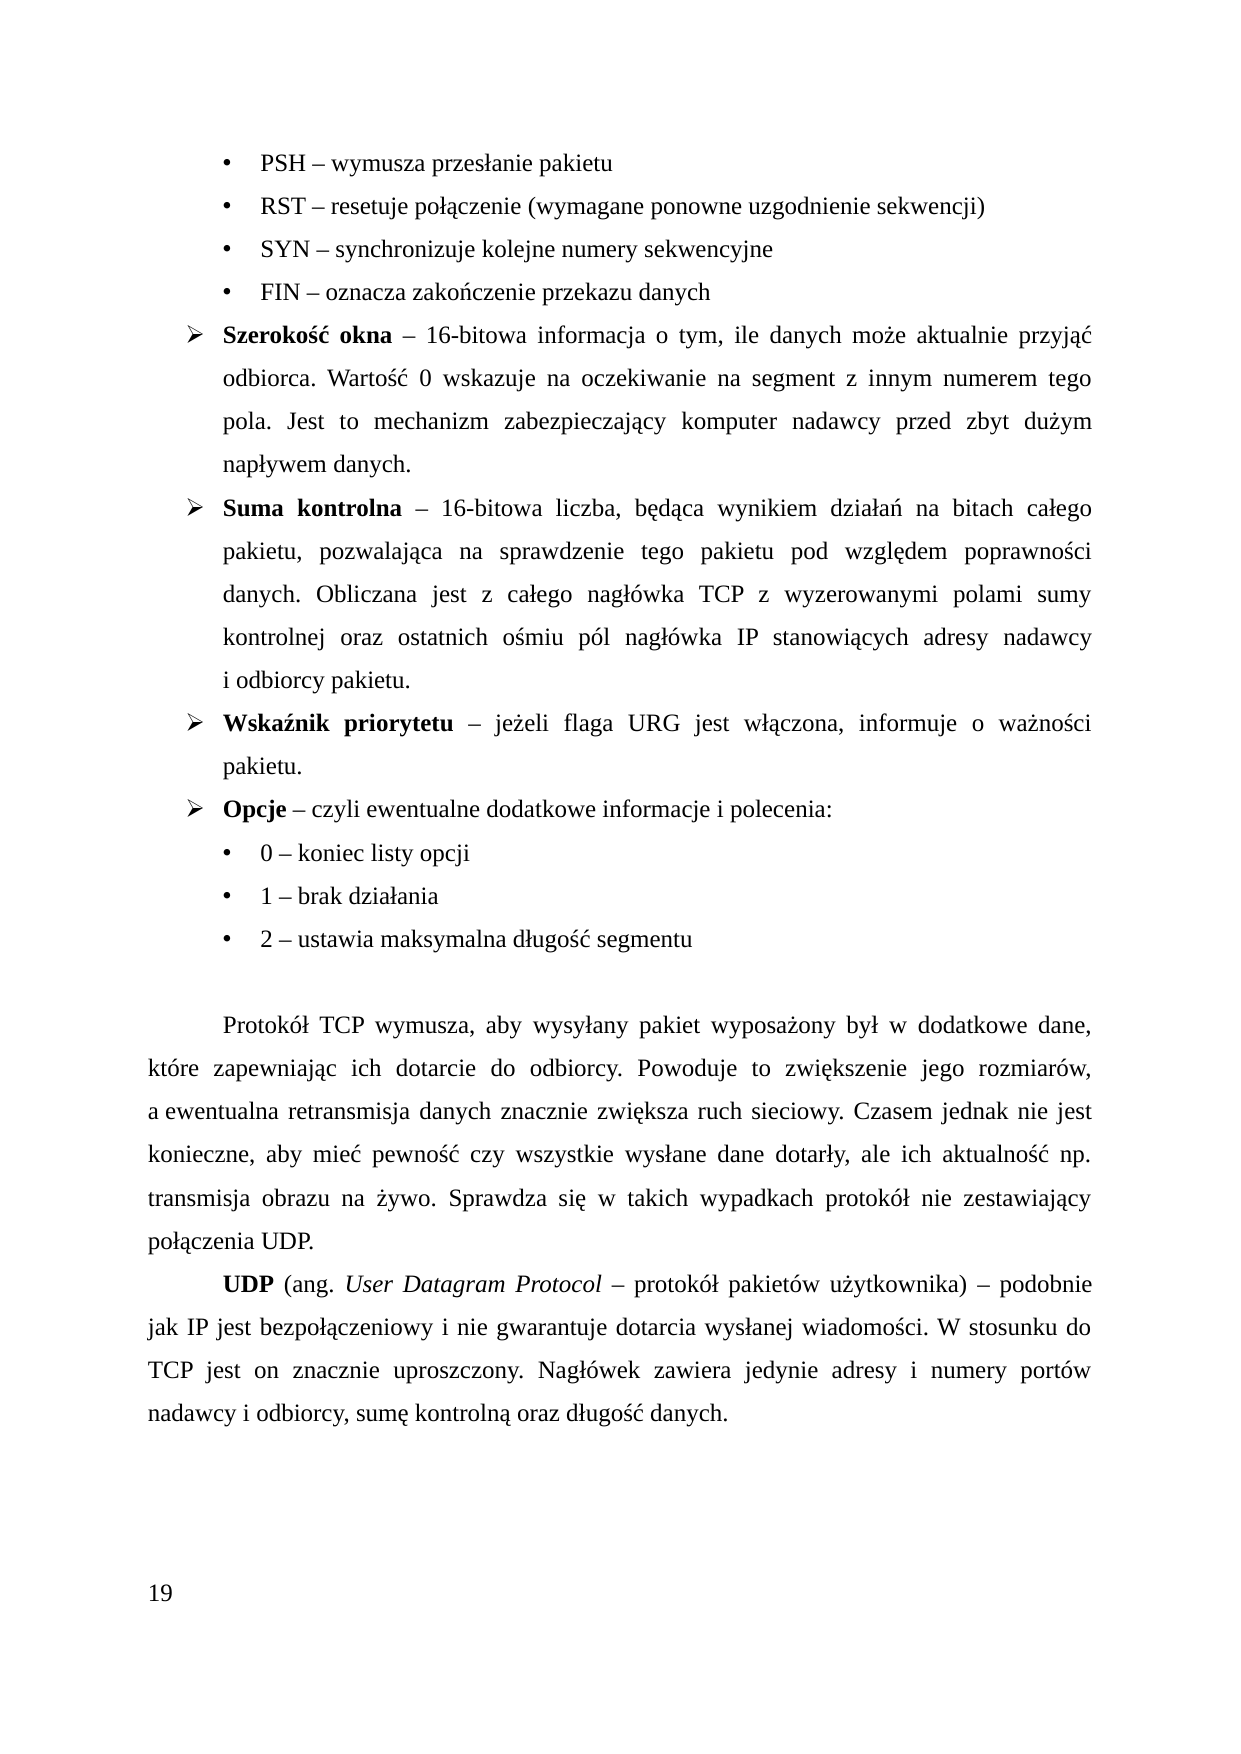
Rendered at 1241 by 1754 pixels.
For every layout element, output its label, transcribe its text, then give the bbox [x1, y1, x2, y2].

text UDP (ang. User Datagram Protocol – protokół pakietów użytkownika) – podobnie jak IP jest bezpołączeniowy i nie gwarantuje dotarcia wysłanej wiadomości. W stosunku do TCP jest on znacznie uproszczony. Nagłówek zawiera jedynie adresy i numery portów nadawcy i odbiorcy, sumę kontrolną oraz długość danych. [148, 1269, 1093, 1427]
list Opcje – czyli ewentualne dodatkowe informacje i polecenia: [185, 794, 1093, 823]
list FIN – oznacza zakończenie przekazu danych [223, 277, 1093, 306]
list 2 – ustawia maksymalna długość segmentu [223, 924, 1093, 953]
list Wskaźnik priorytetu – jeżeli flaga URG jest włączona, informuje o ważności pakietu. [185, 708, 1093, 780]
list PSH – wymusza przesłanie pakietu [223, 148, 1093, 176]
text Protokół TCP wymusza, aby wysyłany pakiet wyposażony był w dodatkowe dane, które zapewniając ich dotarcie do odbiorcy. Powoduje to zwiększenie jego rozmiarów, a ewentualna retransmisja danych znacznie zwiększa ruch sieciowy. Czasem jednak nie jest konieczne, aby mieć pewność czy wszystkie wysłane dane dotarły, ale ich aktualność np. transmisja obrazu na żywo. Sprawdza się w takich wypadkach protokół nie zestawiający połączenia UDP. [148, 1010, 1093, 1254]
list 1 – brak działania [223, 881, 1093, 909]
list SYN – synchronizuje kolejne numery sekwencyjne [223, 234, 1093, 263]
list RST – resetuje połączenie (wymagane ponowne uzgodnienie sekwencji) [223, 191, 1093, 219]
list Szerokość okna – 16-bitowa informacja o tym, ile danych może aktualnie przyjąć odbiorca. Wartość 0 wskazuje na oczekiwanie na segment z innym numerem tego pola. Jest to mechanizm zabezpieczający komputer nadawcy przed zbyt dużym napływem danych. [185, 320, 1093, 478]
list 0 – koniec listy opcji [223, 838, 1093, 866]
list Suma kontrolna – 16-bitowa liczba, będąca wynikiem działań na bitach całego pakietu, pozwalająca na sprawdzenie tego pakietu pod względem poprawności danych. Obliczana jest z całego nagłówka TCP z wyzerowanymi polami sumy kontrolnej oraz ostatnich ośmiu pól nagłówka IP stanowiących adresy nadawcy i odbiorcy pakietu. [185, 493, 1093, 694]
